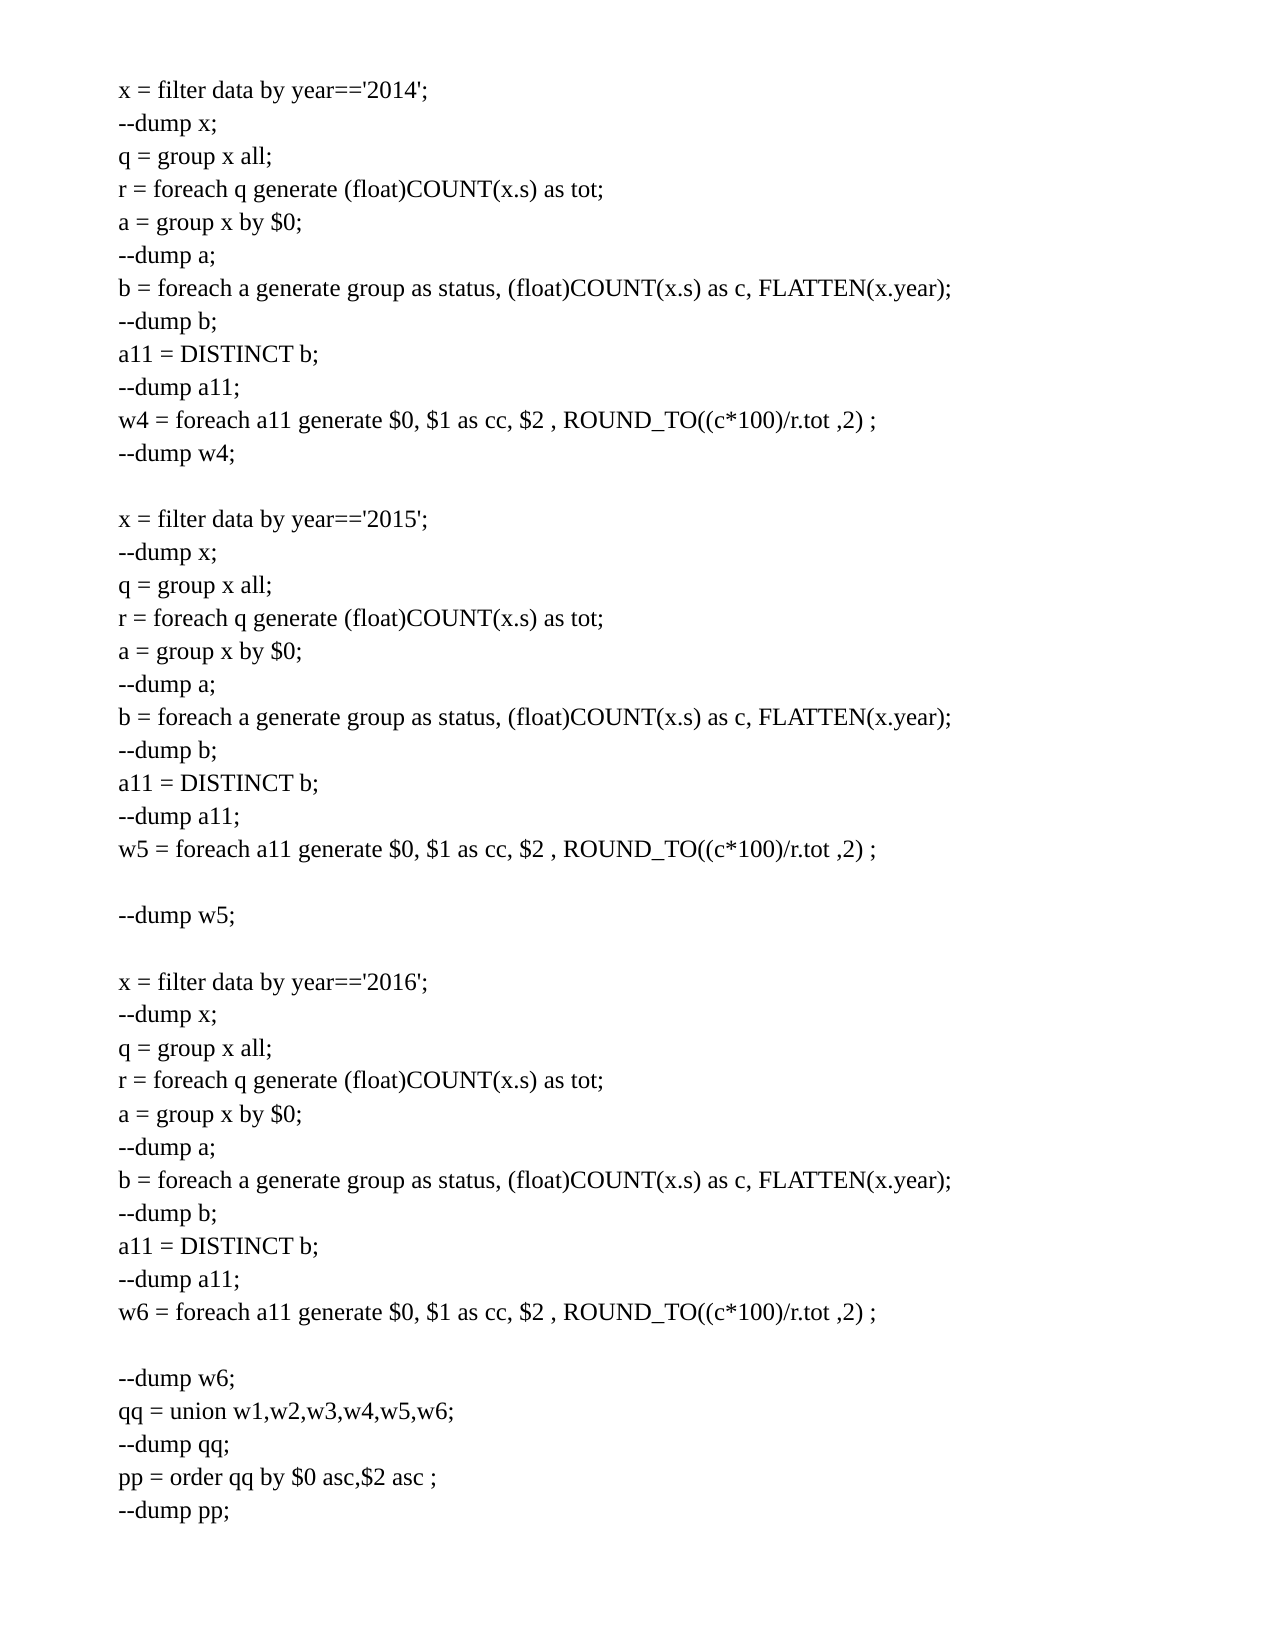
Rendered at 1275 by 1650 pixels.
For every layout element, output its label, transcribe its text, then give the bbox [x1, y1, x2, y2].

text --dump w4; [118, 438, 1157, 467]
text b = foreach a generate group as status, (float)COUNT(x.s) as c, FLATTEN(x.year); [118, 702, 1157, 731]
text --dump a; [118, 1132, 1157, 1160]
text x = filter data by year=='2014'; [118, 75, 1157, 104]
text a = group x by $0; [118, 636, 1157, 665]
text w4 = foreach a11 generate $0, $1 as cc, $2 , ROUND_TO((c*100)/r.tot ,2) ; [118, 405, 1157, 434]
text a11 = DISTINCT b; [118, 768, 1157, 797]
text q = group x all; [118, 1033, 1157, 1061]
text --dump b; [118, 735, 1157, 764]
text --dump w5; [118, 901, 1157, 929]
text --dump x; [118, 999, 1157, 1028]
text a11 = DISTINCT b; [118, 339, 1157, 368]
text w6 = foreach a11 generate $0, $1 as cc, $2 , ROUND_TO((c*100)/r.tot ,2) ; [118, 1297, 1157, 1326]
text --dump a11; [118, 801, 1157, 830]
text --dump a; [118, 240, 1157, 269]
text a = group x by $0; [118, 1099, 1157, 1127]
text --dump a; [118, 669, 1157, 698]
text pp = order qq by $0 asc,$2 asc ; [118, 1462, 1157, 1491]
text b = foreach a generate group as status, (float)COUNT(x.s) as c, FLATTEN(x.year); [118, 1165, 1157, 1193]
text --dump a11; [118, 1264, 1157, 1292]
text --dump x; [118, 537, 1157, 566]
text x = filter data by year=='2016'; [118, 967, 1157, 995]
text x = filter data by year=='2015'; [118, 504, 1157, 533]
text q = group x all; [118, 141, 1157, 170]
text q = group x all; [118, 570, 1157, 599]
text --dump pp; [118, 1495, 1157, 1524]
text --dump w6; [118, 1363, 1157, 1392]
text r = foreach q generate (float)COUNT(x.s) as tot; [118, 174, 1157, 203]
text r = foreach q generate (float)COUNT(x.s) as tot; [118, 1066, 1157, 1094]
text a = group x by $0; [118, 207, 1157, 236]
text --dump qq; [118, 1429, 1157, 1458]
text r = foreach q generate (float)COUNT(x.s) as tot; [118, 603, 1157, 632]
text qq = union w1,w2,w3,w4,w5,w6; [118, 1396, 1157, 1424]
text --dump a11; [118, 372, 1157, 401]
text b = foreach a generate group as status, (float)COUNT(x.s) as c, FLATTEN(x.year); [118, 273, 1157, 302]
text --dump b; [118, 306, 1157, 335]
text --dump b; [118, 1198, 1157, 1226]
text w5 = foreach a11 generate $0, $1 as cc, $2 , ROUND_TO((c*100)/r.tot ,2) ; [118, 834, 1157, 863]
text --dump x; [118, 108, 1157, 137]
text a11 = DISTINCT b; [118, 1231, 1157, 1259]
